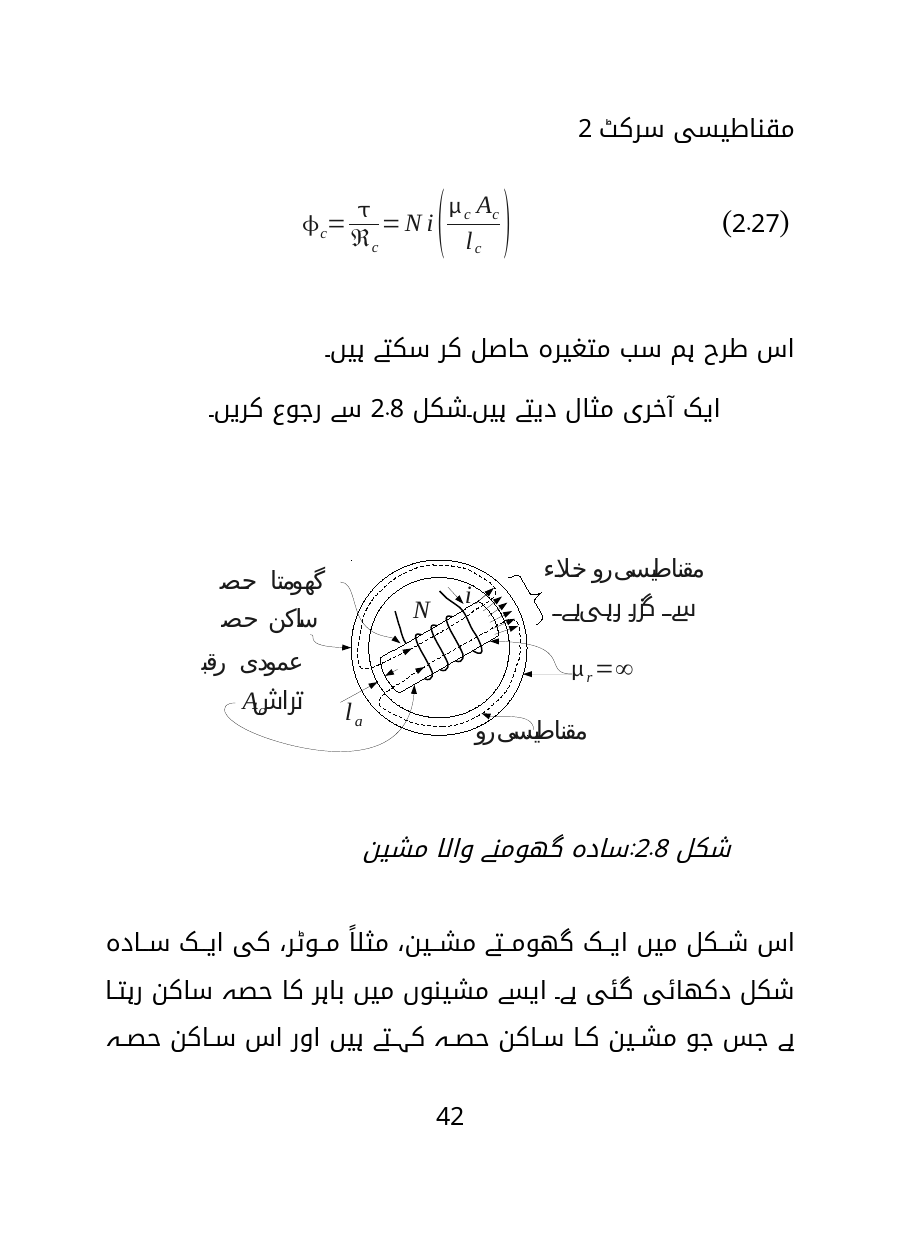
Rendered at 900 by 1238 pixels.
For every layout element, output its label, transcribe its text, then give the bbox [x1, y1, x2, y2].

text شکل 2.8:سادہ گھومنے والا مشین [169, 505, 731, 873]
table_header [105, 183, 699, 279]
table_header (2.27) [699, 183, 795, 279]
text اس شکل میں ایک گھومتے مشین، مثلاً موٹر، کی ایک سادہ شکل دکھائی گئی ہے۔ ایسے مشینوں میں باہر کا حصہ ساکن رہتا ہے جس جو مشین کا ساکن حصہ کہتے ہیں اور اس ساکن حصہ کے اندر اس کا ایک حصہ گھومتا ہے جسے گھومتا حصہ کہتے ہیں۔ اس مثال میں ان دونوں حصوں کا لہٰذا ان کی مقناطیسی مزاحمت صفر ہے۔ مقناطیسی رو نکتہ دار لکیر سے ظاہر کی گئی ہے۔ یہ خلاء میں سے، ایک مکمل چکر کے دوران، دو مرتبہ گزرتی ہے۔ یہ دو خلاء ہر لہٰاذ سے ایک جیسے ہیں لہٰذا ان دونوں خلاء کی مقناطیسی مزاحمت بھی برابر ہو گی۔مزید یہ کہ ان خلاء کی مقناطیسی مزاحم سلسلہ وار ہیں۔شکل میں مقناطیسی رو کو گھومتے حصہ سے ساکن حصہ کی طرف، خلاء سے گزرتے دکھایا گیا ہے۔خلاء کی لمبائیبہت کم ہے لہٰذا خلاء کا عمودی رقبہ تراش وہی ہو گا جو گھومتے حصہ کا ہے یعنی [105, 920, 795, 1062]
text اس طرح ہم سب متغیرہ حاصل کر سکتے ہیں۔ [105, 326, 795, 373]
text ایک آخری مثال دیتے ہیں۔شکل 2.8 سے رجوع کریں۔ [105, 386, 795, 433]
